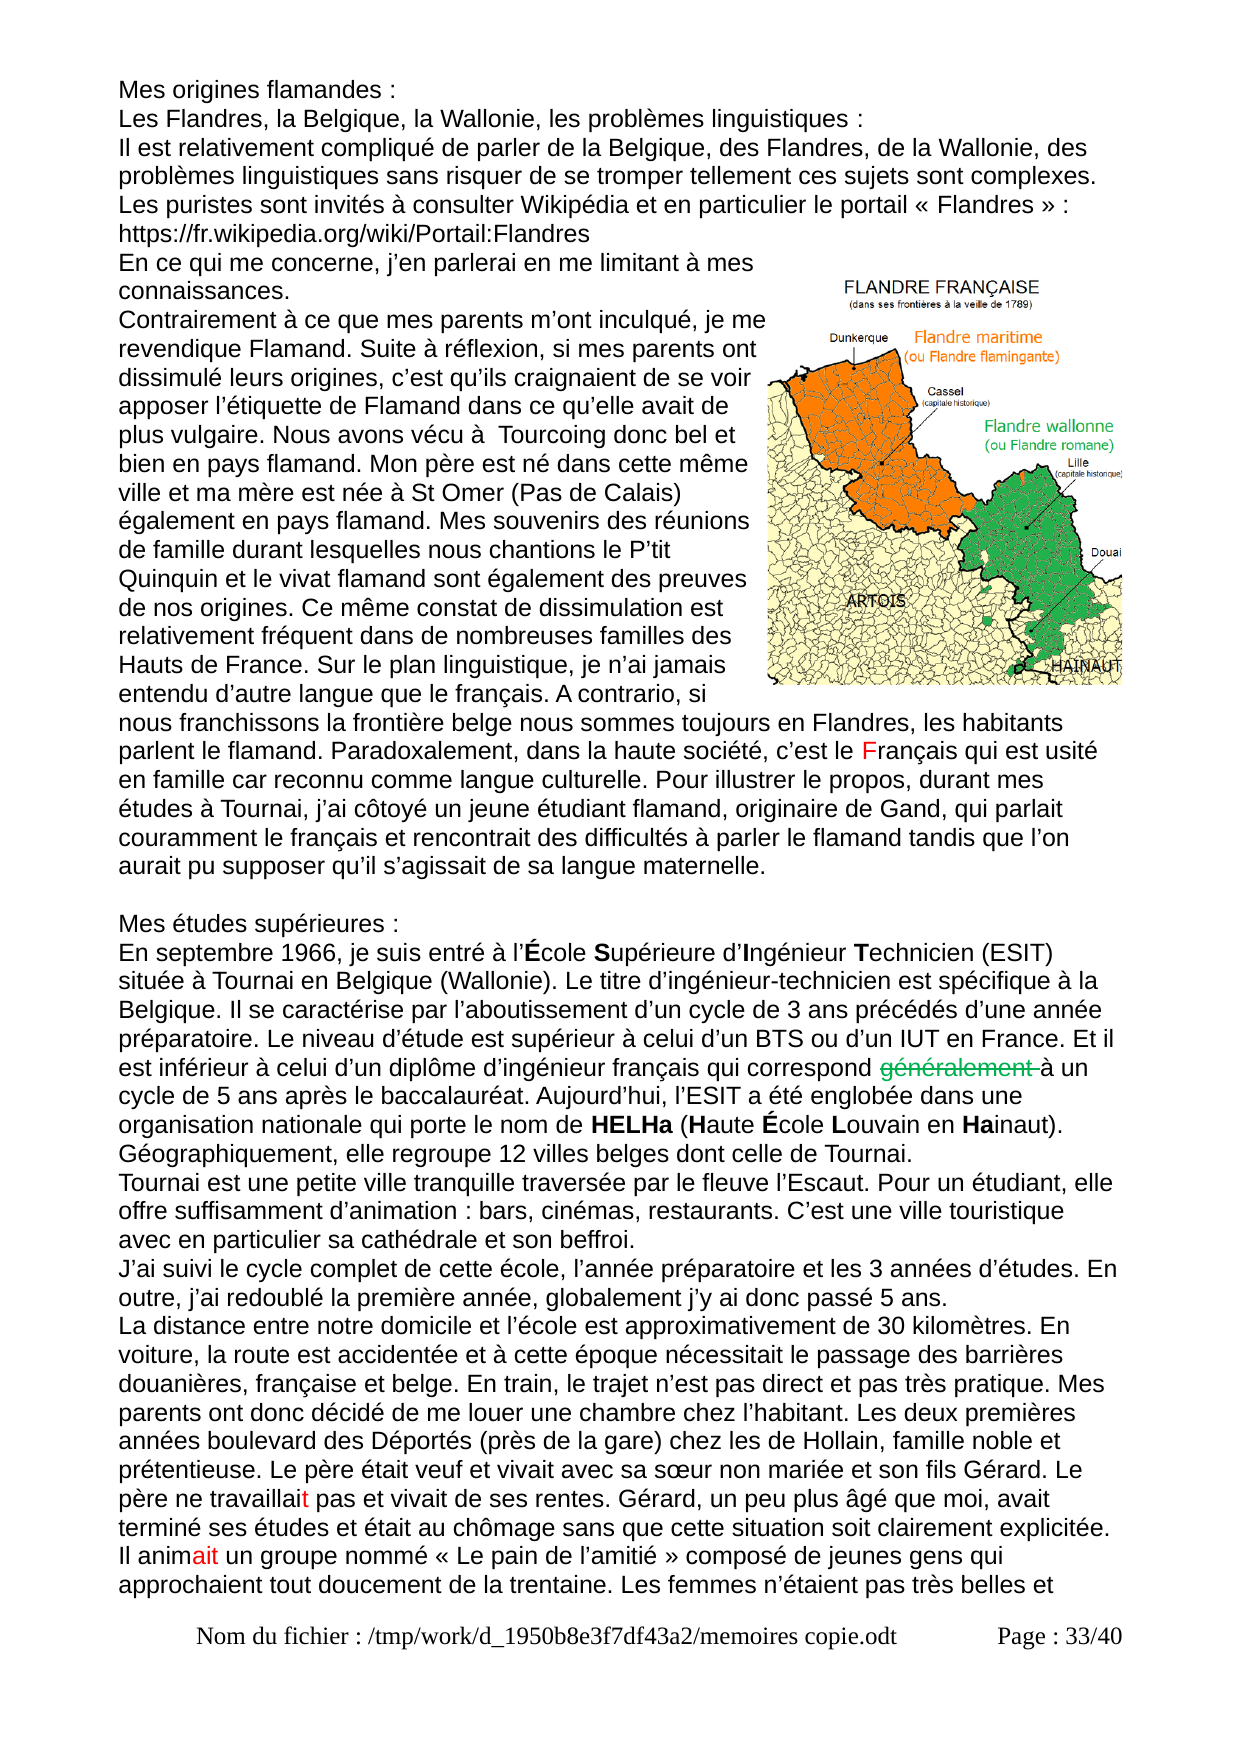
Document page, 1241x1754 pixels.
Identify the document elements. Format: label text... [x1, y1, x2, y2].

text https://fr.wikipedia.org/wiki/Portail:Flandres [118, 219, 1122, 247]
text Les Flandres, la Belgique, la Wallonie, les problèmes linguistiques : [118, 104, 1122, 132]
text J’ai suivi le cycle complet de cette école, l’année préparatoire et les 3 années d’études. En outre, j’ai redoublé la première année, globalement j’y ai donc passé 5 ans. [118, 1254, 1122, 1311]
text En septembre 1966, je suis entré à l’École Supérieure d’Ingénieur Technicien (ESIT) située à Tournai en Belgique (Wallonie). Le titre d’ingénieur-technicien est spécifique à la Belgique. Il se caractérise par l’aboutissement d’un cycle de 3 ans précédés d’une année préparatoire. Le niveau d’étude est supérieur à celui d’un BTS ou d’un IUT en France. Et il est inférieur à celui d’un diplôme d’ingénieur français qui correspond généralement à un cycle de 5 ans après le baccalauréat. Aujourd’hui, l’ESIT a été englobée dans une organisation nationale qui porte le nom de HELHa (Haute École Louvain en Hainaut). Géographiquement, elle regroupe 12 villes belges dont celle de Tournai. [118, 937, 1122, 1167]
text Tournai est une petite ville tranquille traversée par le fleuve l’Escaut. Pour un étudiant, elle offre suffisamment d’animation : bars, cinémas, restaurants. C’est une ville touristique avec en particulier sa cathédrale et son beffroi. [118, 1167, 1122, 1254]
text Mes études supérieures : [118, 909, 1122, 937]
text Illustration 36: Flandre française [768, 247, 1122, 270]
text En ce qui me concerne, j’en parlerai en me limitant à mes connaissances. [118, 247, 768, 305]
text Il est relativement compliqué de parler de la Belgique, des Flandres, de la Wallonie, des problèmes linguistiques sans risquer de se tromper tellement ces sujets sont complexes. [118, 132, 1122, 190]
text Contrairement à ce que mes parents m’ont inculqué, je me revendique Flamand. Suite à réflexion, si mes parents ont dissimulé leurs origines, c’est qu’ils craignaient de se voir apposer l’étiquette de Flamand dans ce qu’elle avait de plus vulgaire. Nous avons vécu à Tourcoing donc bel et bien en pays flamand. Mon père est né dans cette même ville et ma mère est née à St Omer (Pas de Calais) également en pays flamand. Mes souvenirs des réunions de famille durant lesquelles nous chantions le P’tit Quinquin et le vivat flamand sont également des preuves de nos origines. Ce même constat de dissimulation est relativement fréquent dans de nombreuses familles des Hauts de France. Sur le plan linguistique, je n’ai jamais entendu d’autre langue que le français. A contrario, si nous franchissons la frontière belge nous sommes toujours en Flandres, les habitants parlent le flamand. Paradoxalement, dans la haute société, c’est le Français qui est usité en famille car reconnu comme langue culturelle. Pour illustrer le propos, durant mes études à Tournai, j’ai côtoyé un jeune étudiant flamand, originaire de Gand, qui parlait couramment le français et rencontrait des difficultés à parler le flamand tandis que l’on aurait pu supposer qu’il s’agissait de sa langue maternelle. [118, 305, 1122, 880]
text Les puristes sont invités à consulter Wikipédia et en particulier le portail « Flandres » : [118, 190, 1122, 219]
text Mes origines flamandes : [118, 75, 1122, 104]
text La distance entre notre domicile et l’école est approximativement de 30 kilomètres. En voiture, la route est accidentée et à cette époque nécessitait le passage des barrières douanières, française et belge. En train, le trajet n’est pas direct et pas très pratique. Mes parents ont donc décidé de me louer une chambre chez l’habitant. Les deux premières années boulevard des Déportés (près de la gare) chez les de Hollain, famille noble et prétentieuse. Le père était veuf et vivait avec sa sœur non mariée et son fils Gérard. Le père ne travaillait pas et vivait de ses rentes. Gérard, un peu plus âgé que moi, avait terminé ses études et était au chômage sans que cette situation soit clairement explicitée. Il animait un groupe nommé « Le pain de l’amitié » composé de jeunes gens qui approchaient tout doucement de la trentaine. Les femmes n’étaient pas très belles et recherchaient patiemment un mari. Il était fils unique, enfant gâté qui avait tous les droits. Accompagné de l’un de ses amis, ils entraient dans ma chambre précipitamment sans frapper. Il était le roi et tout lui était permis ! Il a donc fallu que je remette les pendules à l’heure pour faire respecter mon intimité. Leur habitation était constituée de deux maisons mitoyennes qui avaient été mises en communication par l’adjonction d’une porte intérieure. La maison de gauche était celle du père, celle de droite de la sœur. C’était cette dernière qui était réservée aux étudiants. Quatre chambres étaient ouvertes à la location. Le père s’occupait des petits travaux et du jardinage, la sœur s’occupait de la cuisine et du ménage. Les petits déjeuners étaient pris de manière autonome avec les moyens du bord. Les dîners (soupers en Belgique) étaient pris autour d’une grande table où se mêlaient famille et étudiants. Gérard, fidèle à ses attributions, jouait le rôle du maître de maison. Ce choix fait par ma mère l’avait rassurée en regard de leur noblesse mais ne me convenait pas vraiment. Successivement, j’ai occupé trois chambres différentes, celles sur le boulevard étaient bruyantes et j’en ai souffert. La première, sur le boulevard avec un magnifique bow-window, au premier étage, était considérée par ses propriétaires comme la plus belle. Elle était équipée d’un vieux lit rustique, d’une armoire et d’une table de travail. En décoration deux niches en bois étaient accrochées au mur. La première était habitée par une statue de St Joseph et la seconde par la vierge Marie. A la vue de ces horreurs, je les avais enfouies au fond de l’armoire. En signe de revendication, j’avais entreposé à la place d’une des deux statues une bouteille de whisky ! La seconde, sur le boulevard également, au second étage, je ne m’en souviens pas vraiment car je l’ai occupée peu de temps. La troisième, sur le jardin était plus simple et plus calme et je m’y sentais beaucoup mieux. Une semaine sur deux, j’étais autorisé à utiliser la voiture familiale, une Peugeot 404. Mon père comme ma mère n’en n’avait que peu d’usage puisqu’ils avaient chacun sa voiture de fonction. [118, 1311, 1122, 1570]
